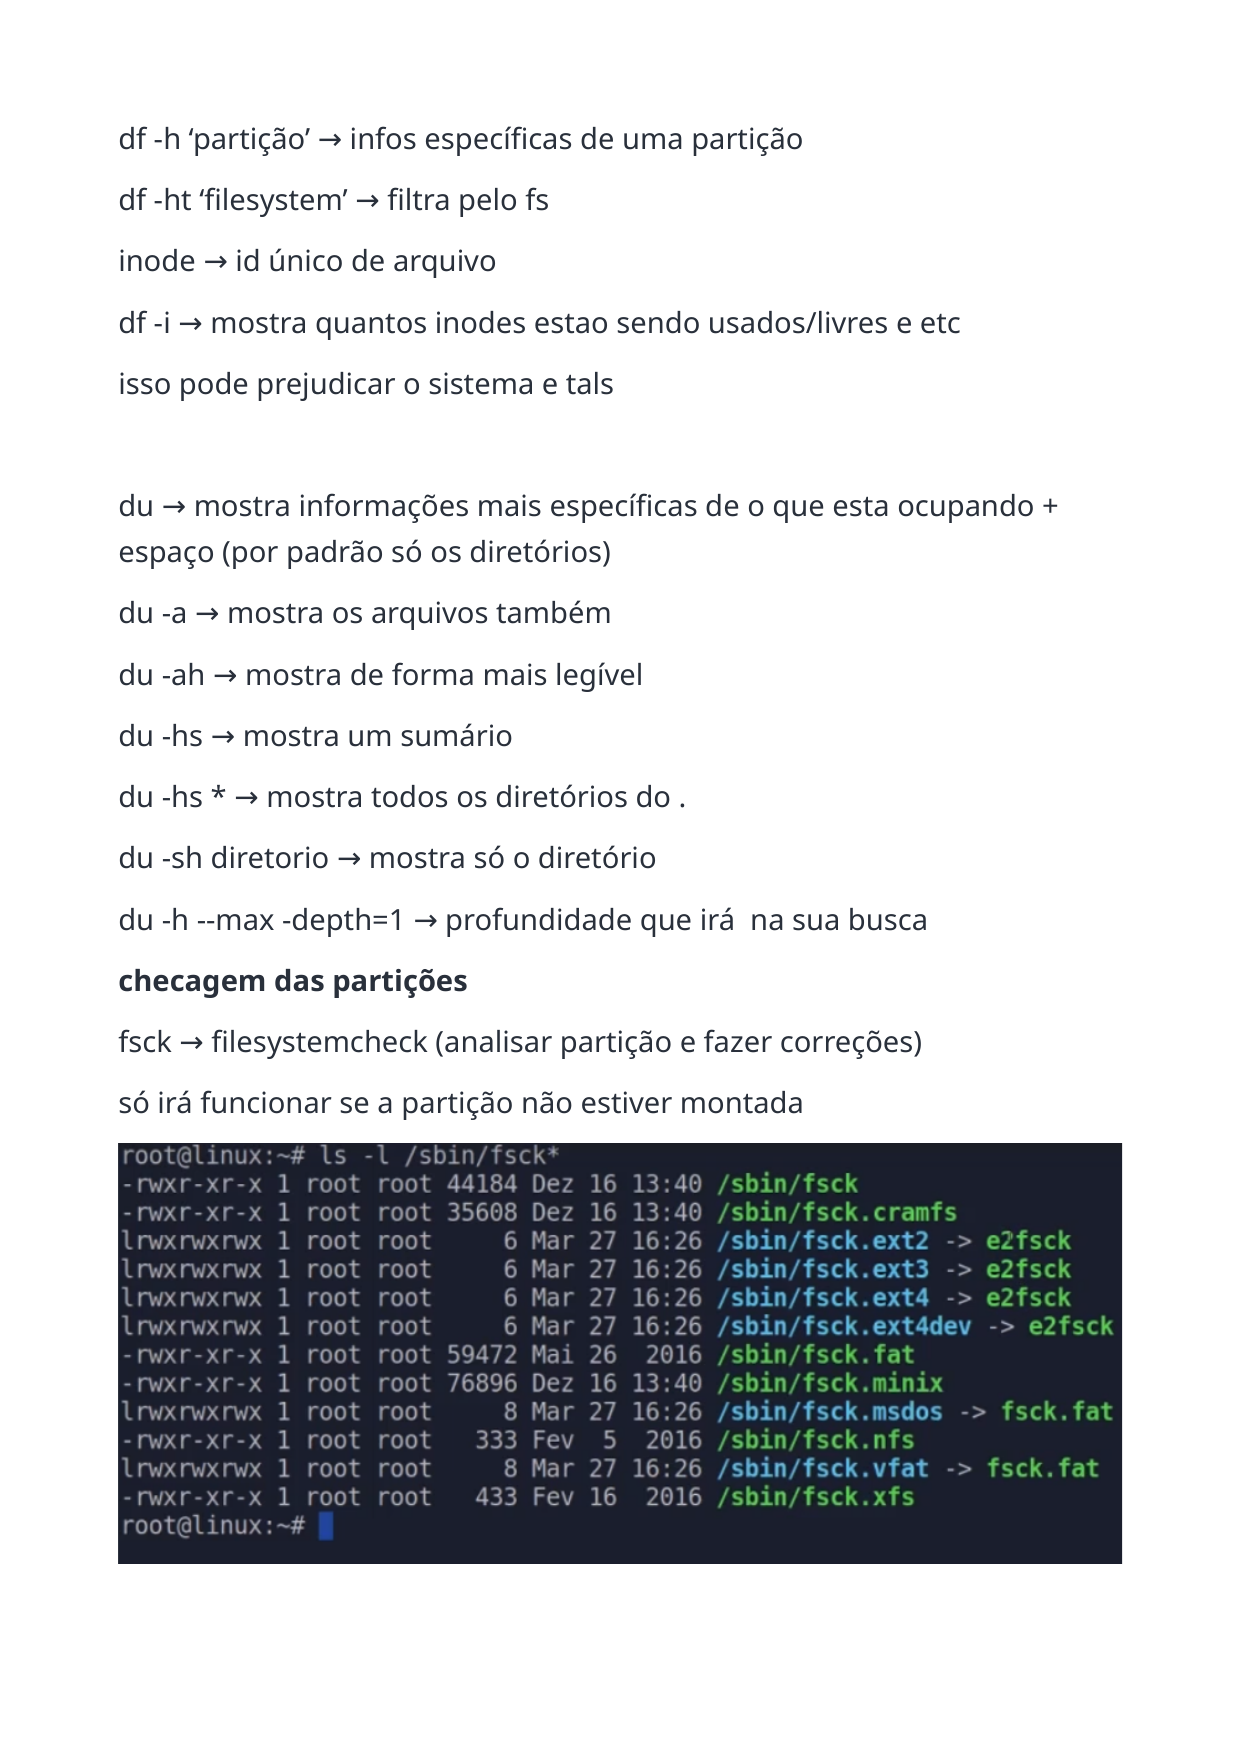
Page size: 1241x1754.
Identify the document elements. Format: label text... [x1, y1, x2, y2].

text du -ah → mostra de forma mais legível [118, 654, 1122, 693]
text df -i → mostra quantos inodes estao sendo usados/livres e etc [118, 302, 1122, 342]
text só irá funcionar se a partição não estiver montada [118, 1082, 1122, 1122]
picture [118, 1143, 1123, 1564]
text checagem das partições [118, 960, 1122, 1000]
text du -hs → mostra um sumário [118, 715, 1122, 755]
text fsck → filesystemcheck (analisar partição e fazer correções) [118, 1021, 1122, 1061]
text inode → id único de arquivo [118, 241, 1122, 280]
text du -hs * → mostra todos os diretórios do . [118, 776, 1122, 816]
text isso pode prejudicar o sistema e tals [118, 363, 1122, 403]
text du -a → mostra os arquivos também [118, 592, 1122, 632]
text du -h --max -depth=1 → profundidade que irá na sua busca [118, 899, 1122, 938]
text df -ht ‘filesystem’ → filtra pelo fs [118, 179, 1122, 219]
text du → mostra informações mais específicas de o que esta ocupando + espaço (por padrão só os diretórios) [118, 486, 1122, 571]
text du -sh diretorio → mostra só o diretório [118, 837, 1122, 877]
text df -h ‘partição’ → infos específicas de uma partição [118, 118, 1122, 158]
